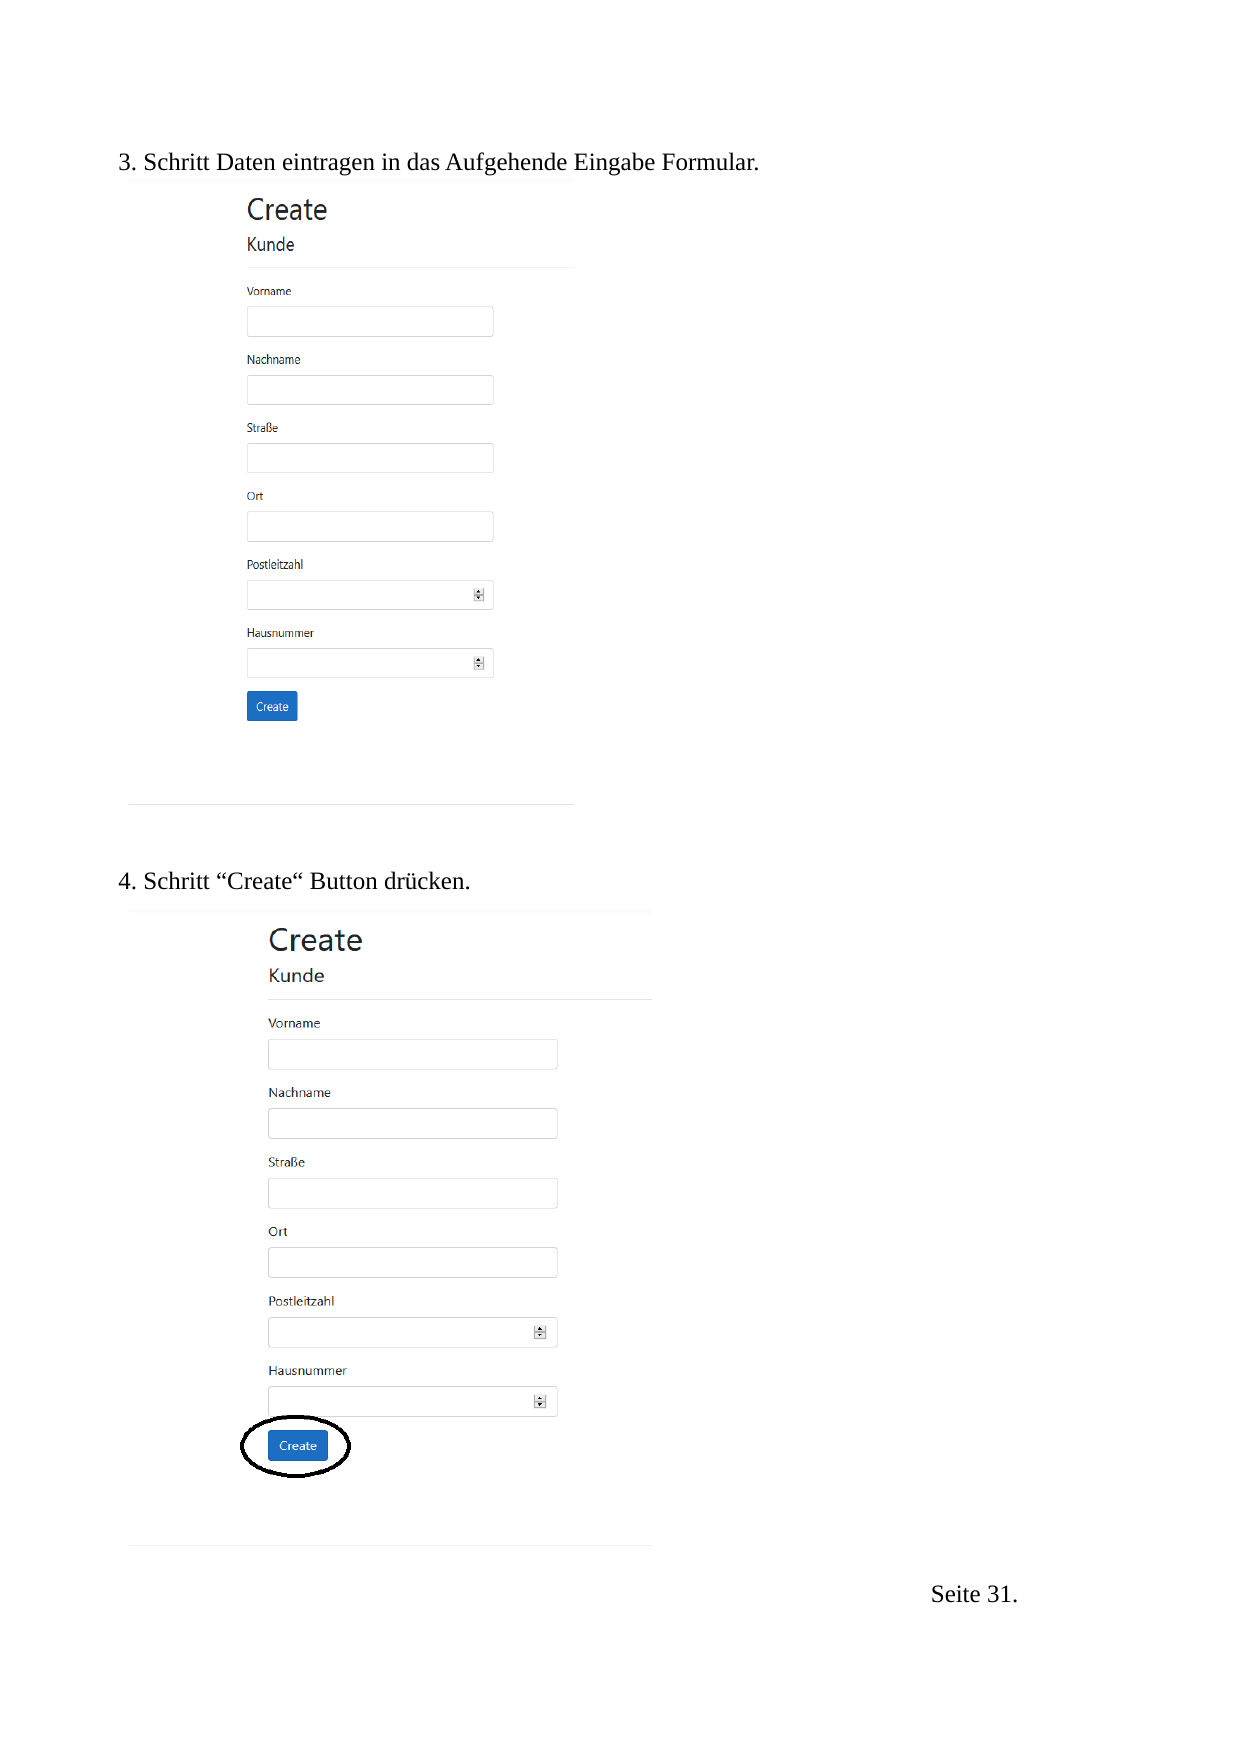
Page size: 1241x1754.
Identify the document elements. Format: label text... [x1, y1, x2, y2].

text Seite 31. [118, 1579, 1122, 1607]
picture [128, 179, 574, 809]
picture [129, 909, 653, 1550]
text 4. Schritt “Create“ Button drücken. [118, 866, 1122, 895]
text 3. Schritt Daten eintragen in das Aufgehende Eingabe Formular. [118, 147, 1122, 176]
